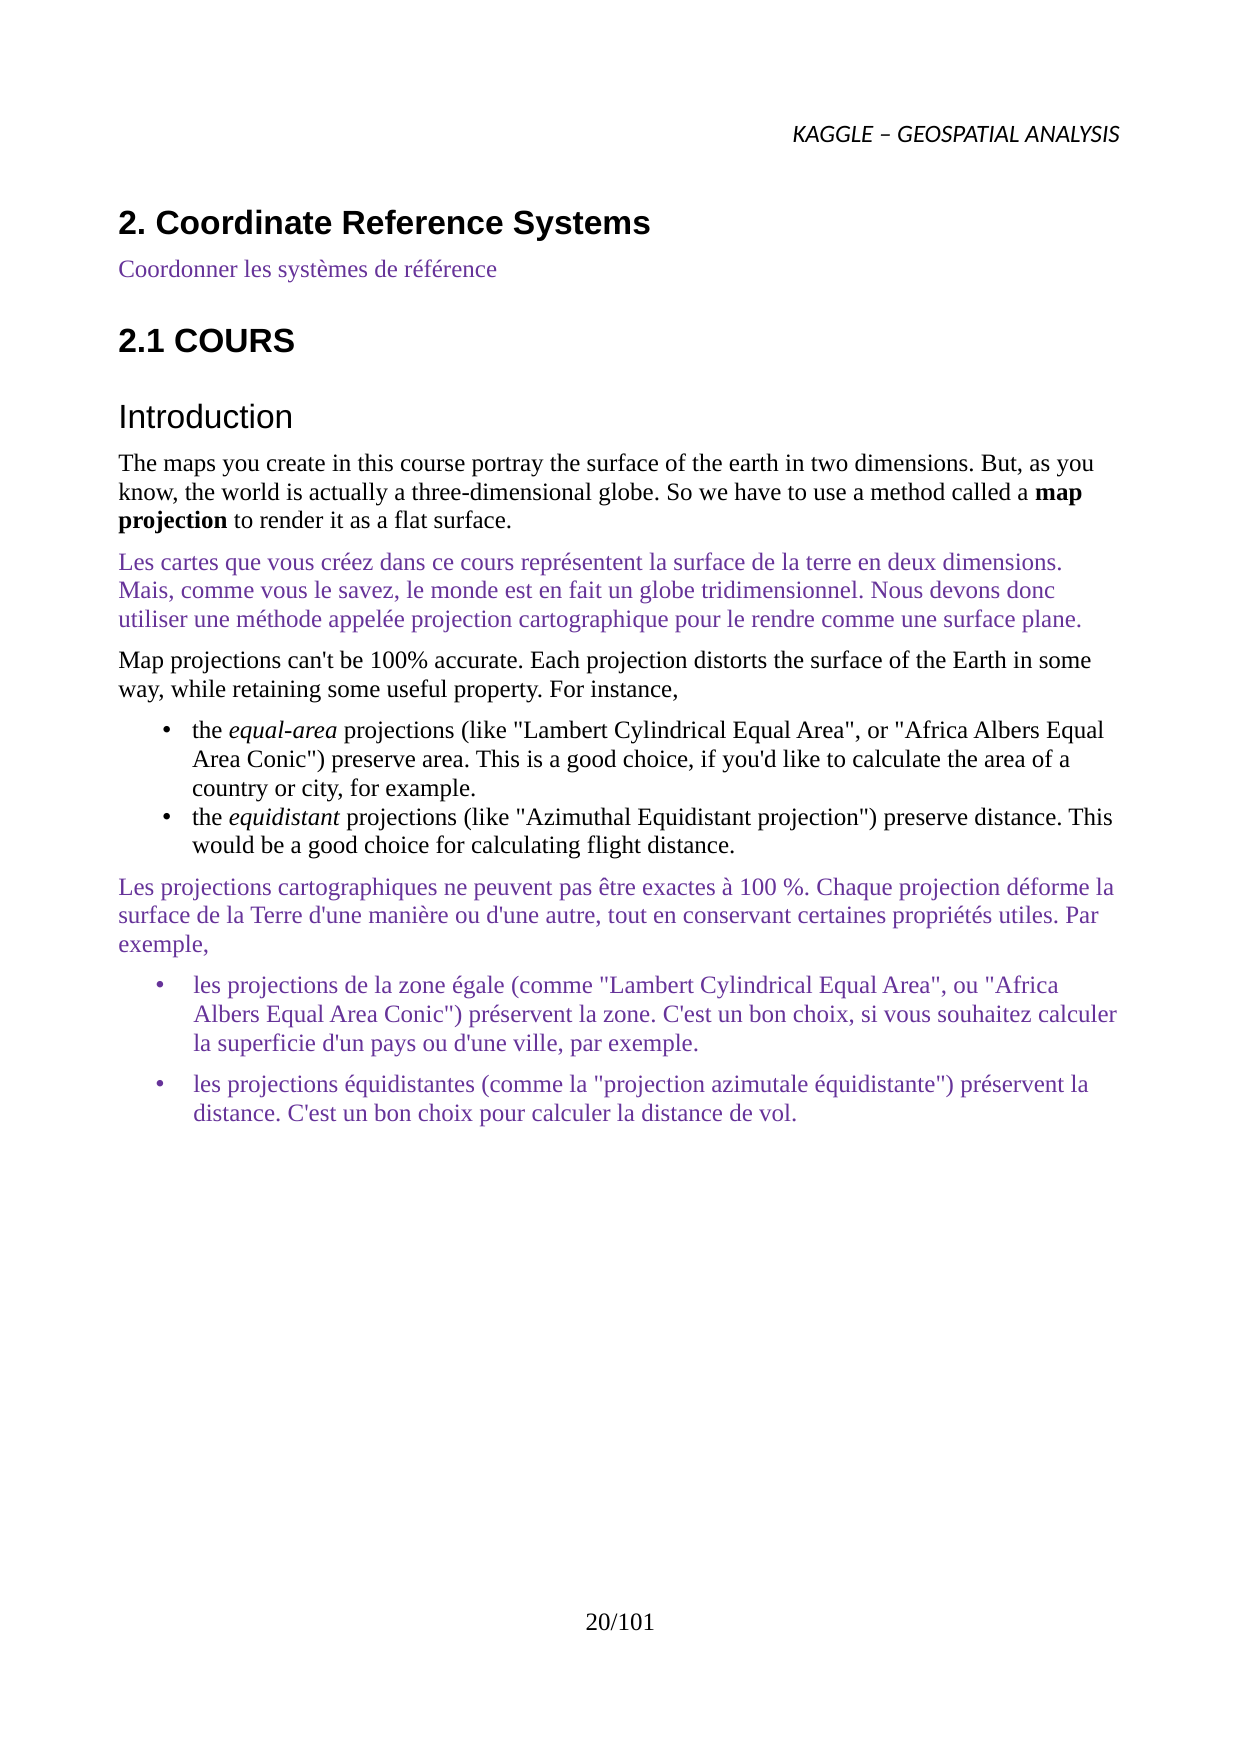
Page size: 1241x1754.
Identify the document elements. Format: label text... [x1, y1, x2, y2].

subtitle Introduction [118, 397, 1122, 435]
text Les cartes que vous créez dans ce cours représentent la surface de la terre en deux dimensions. Mais, comme vous le savez, le monde est en fait un globe tridimensionnel. Nous devons donc utiliser une méthode appelée projection cartographique pour le rendre comme une surface plane. [118, 547, 1122, 633]
text Coordonner les systèmes de référence [118, 254, 1122, 283]
text Les projections cartographiques ne peuvent pas être exactes à 100 %. Chaque projection déforme la surface de la Terre d'une manière ou d'une autre, tout en conservant certaines propriétés utiles. Par exemple, [118, 872, 1122, 958]
subtitle 2. Coordinate Reference Systems [118, 203, 1122, 242]
text Map projections can't be 100% accurate. Each projection distorts the surface of the Earth in some way, while retaining some useful property. For instance, [118, 645, 1122, 703]
list the equal-area projections (like "Lambert Cylindrical Equal Area", or "Africa Albers Equal Area Conic") preserve area. This is a good choice, if you'd like to calculate the area of a country or city, for example. [162, 715, 1122, 802]
list les projections équidistantes (comme la "projection azimutale équidistante") préservent la distance. C'est un bon choix pour calculer la distance de vol. [156, 1069, 1122, 1127]
list les projections de la zone égale (comme "Lambert Cylindrical Equal Area", ou "Africa Albers Equal Area Conic") préservent la zone. C'est un bon choix, si vous souhaitez calculer la superficie d'un pays ou d'une ville, par exemple. [156, 970, 1122, 1057]
subtitle 2.1 COURS [118, 321, 1122, 359]
list the equidistant projections (like "Azimuthal Equidistant projection") preserve distance. This would be a good choice for calculating flight distance. [162, 802, 1122, 859]
text The maps you create in this course portray the surface of the earth in two dimensions. But, as you know, the world is actually a three-dimensional globe. So we have to use a method called a map projection to render it as a flat surface. [118, 448, 1122, 534]
